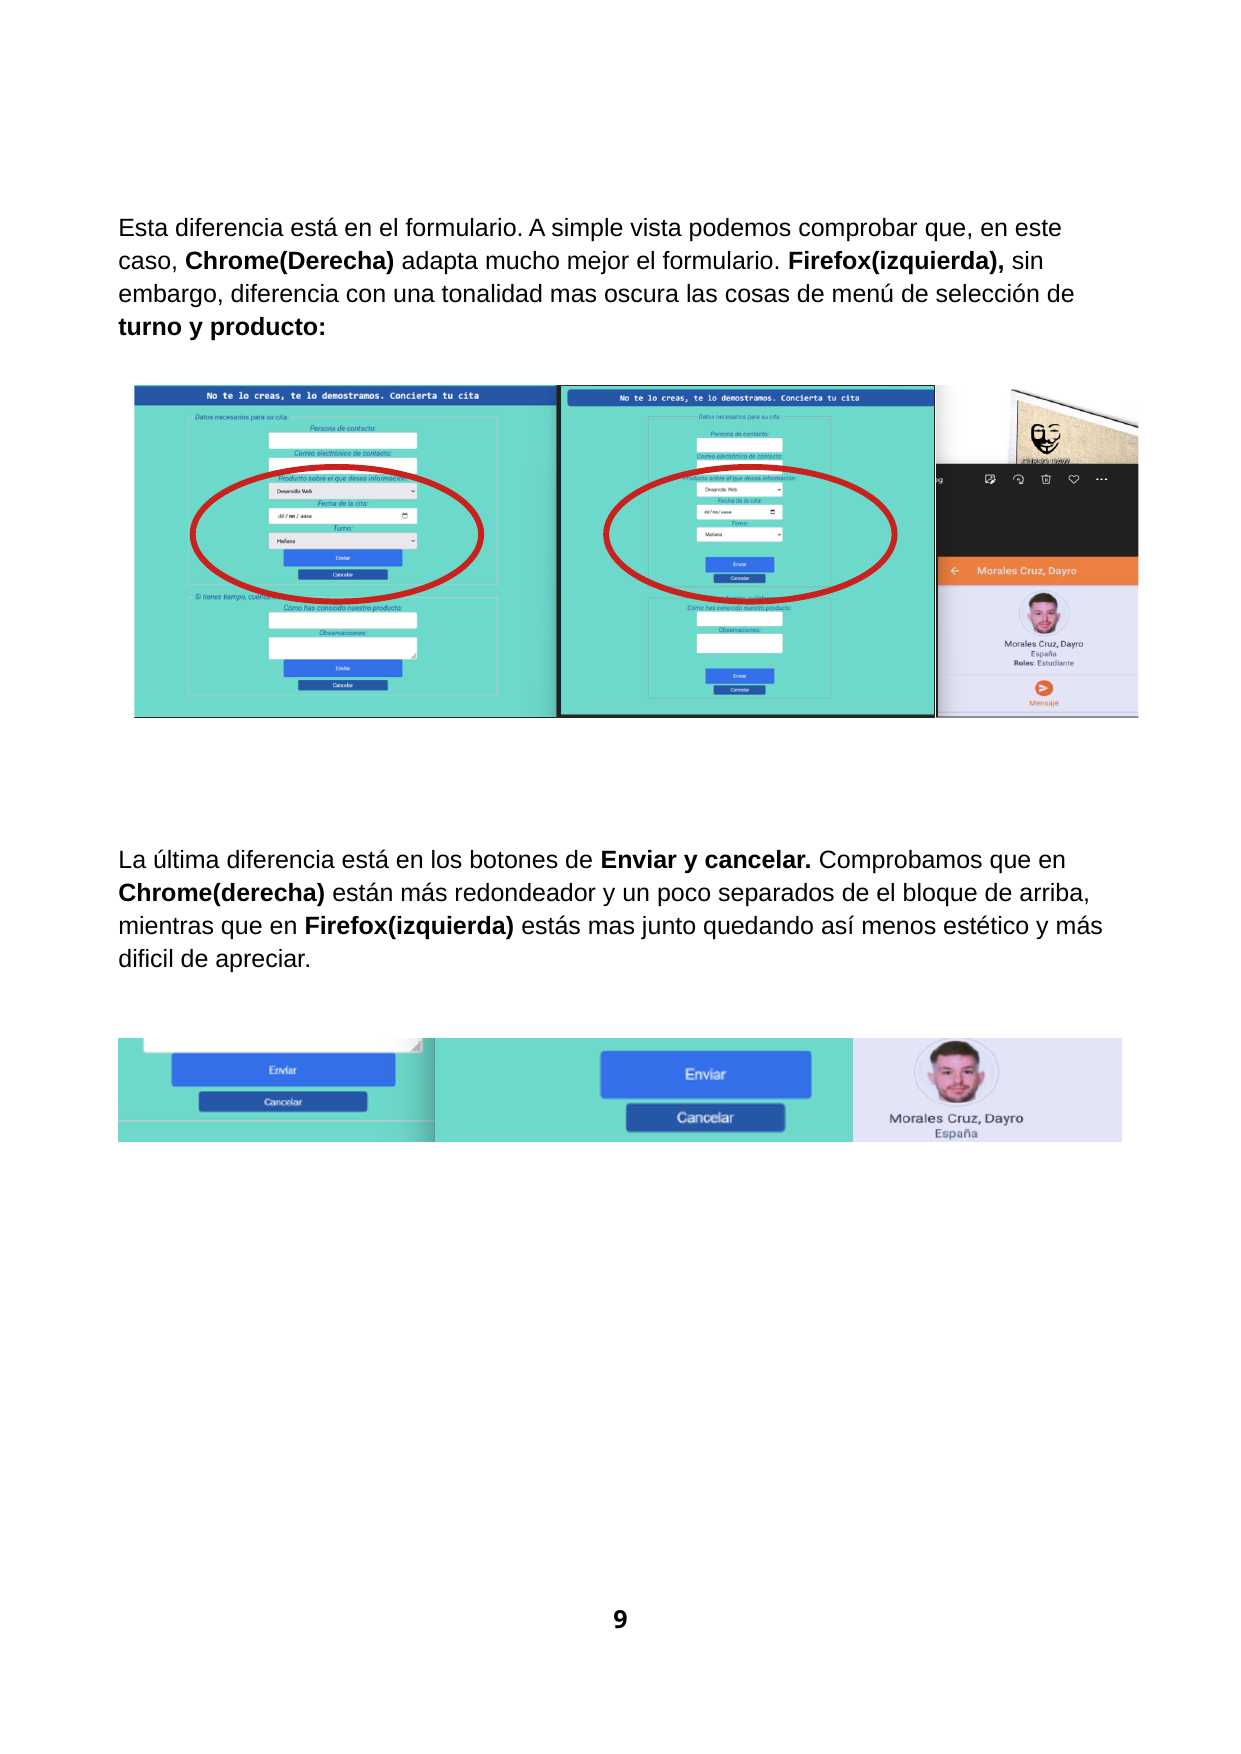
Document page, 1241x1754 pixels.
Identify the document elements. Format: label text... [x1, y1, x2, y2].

picture [118, 1038, 1123, 1142]
text Esta diferencia está en el formulario. A simple vista podemos comprobar que, en este caso, Chrome(Derecha) adapta mucho mejor el formulario. Firefox(izquierda), sin embargo, diferencia con una tonalidad mas oscura las cosas de menú de selección de turno y producto: [118, 213, 1122, 374]
text La última diferencia está en los botones de Enviar y cancelar. Comprobamos que en Chrome(derecha) están más redondeador y un poco separados de el bloque de arriba, mientras que en Firefox(izquierda) estás mas junto quedando así menos estético y más dificil de apreciar. [118, 393, 1122, 972]
picture [134, 385, 1139, 789]
